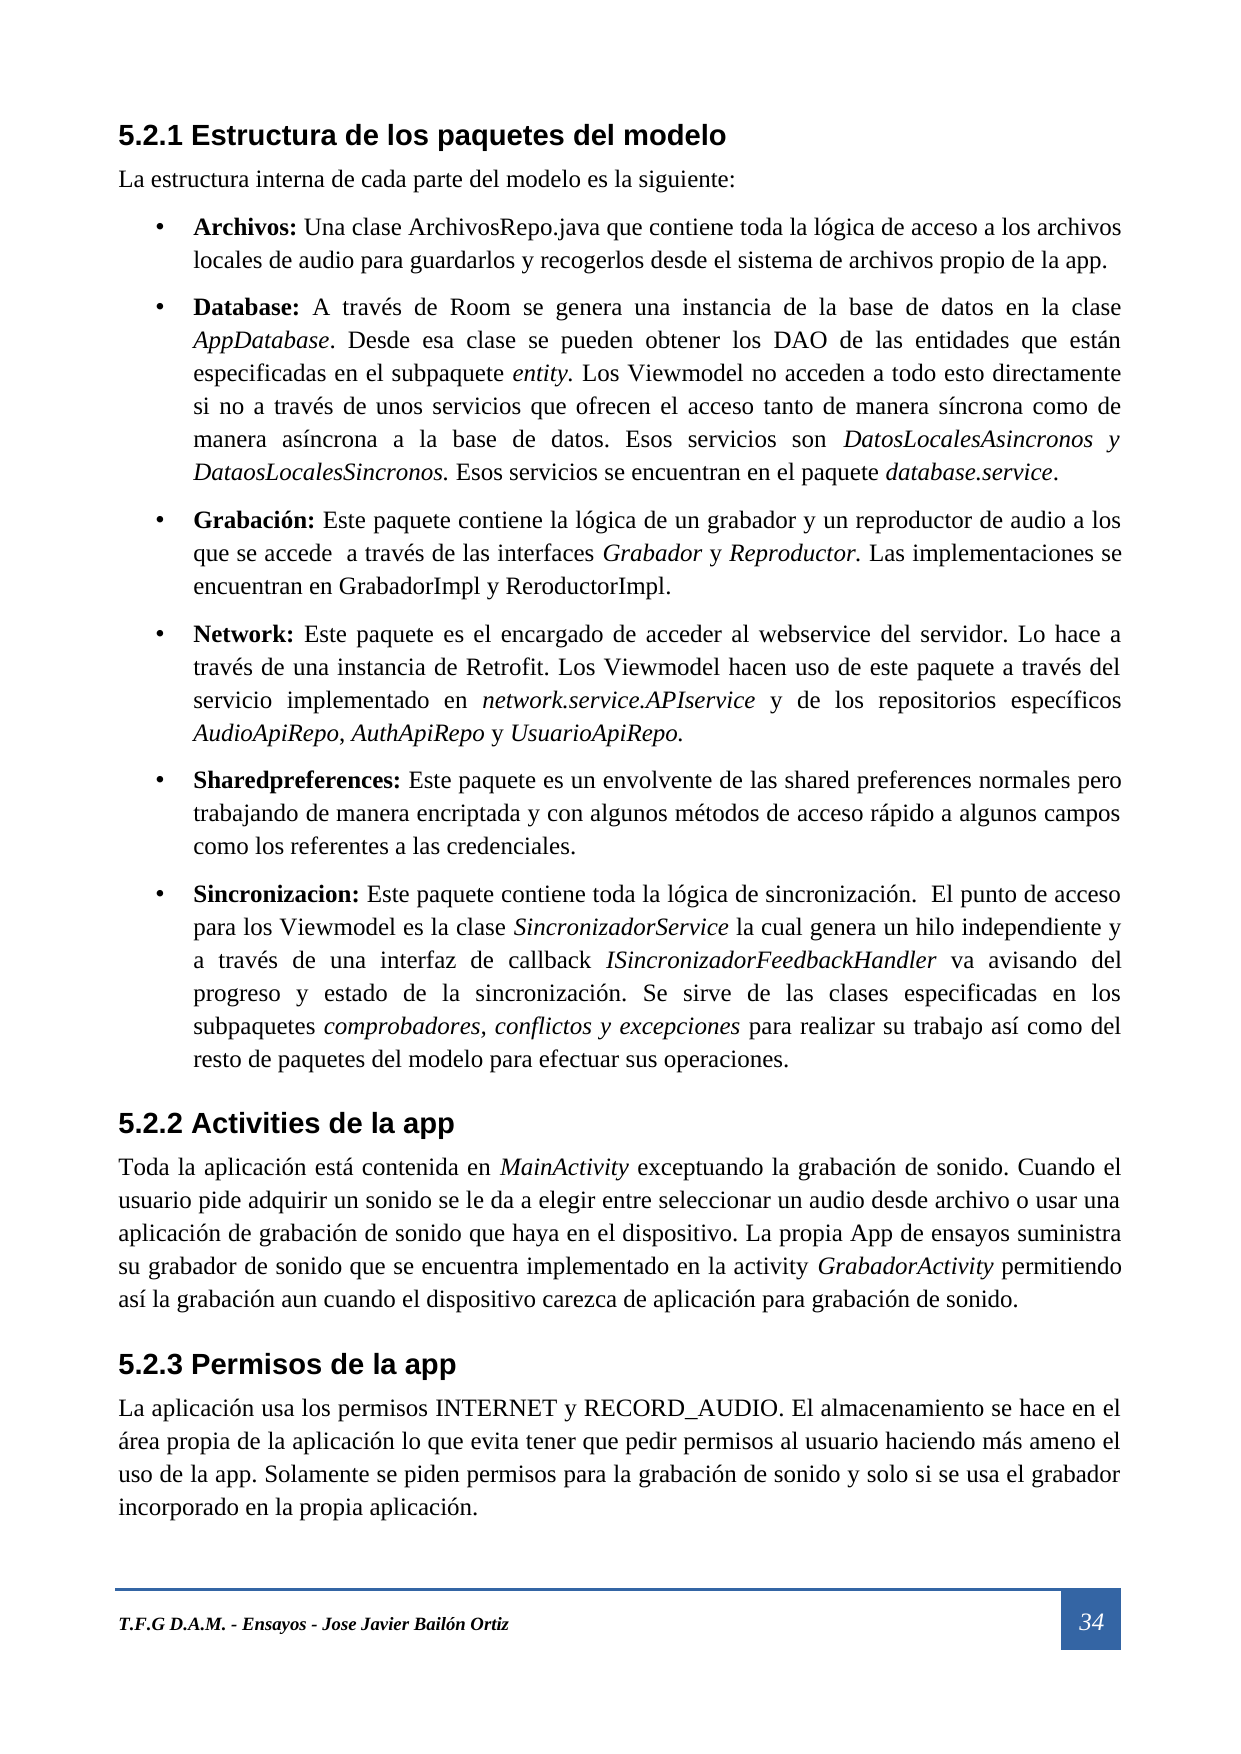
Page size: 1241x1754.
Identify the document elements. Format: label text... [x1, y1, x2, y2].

text La aplicación usa los permisos INTERNET y RECORD_AUDIO. El almacenamiento se hace en el área propia de la aplicación lo que evita tener que pedir permisos al usuario haciendo más ameno el uso de la app. Solamente se piden permisos para la grabación de sonido y solo si se usa el grabador incorporado en la propia aplicación. [118, 1393, 1122, 1521]
list Network: Este paquete es el encargado de acceder al webservice del servidor. Lo hace a través de una instancia de Retrofit. Los Viewmodel hacen uso de este paquete a través del servicio implementado en network.service.APIservice y de los repositorios específicos AudioApiRepo, AuthApiRepo y UsuarioApiRepo. [156, 619, 1122, 747]
subtitle 5.2.2 Activities de la app [118, 1106, 1122, 1140]
list Sharedpreferences: Este paquete es un envolvente de las shared preferences normales pero trabajando de manera encriptada y con algunos métodos de acceso rápido a algunos campos como los referentes a las credenciales. [156, 765, 1122, 860]
list Sincronizacion: Este paquete contiene toda la lógica de sincronización. El punto de acceso para los Viewmodel es la clase SincronizadorService la cual genera un hilo independiente y a través de una interfaz de callback ISincronizadorFeedbackHandler va avisando del progreso y estado de la sincronización. Se sirve de las clases especificadas en los subpaquetes comprobadores, conflictos y excepciones para realizar su trabajo así como del resto de paquetes del modelo para efectuar sus operaciones. [156, 879, 1122, 1073]
text La estructura interna de cada parte del modelo es la siguiente: [118, 164, 1122, 193]
text Toda la aplicación está contenida en MainActivity exceptuando la grabación de sonido. Cuando el usuario pide adquirir un sonido se le da a elegir entre seleccionar un audio desde archivo o usar una aplicación de grabación de sonido que haya en el dispositivo. La propia App de ensayos suministra su grabador de sonido que se encuentra implementado en la activity GrabadorActivity permitiendo así la grabación aun cuando el dispositivo carezca de aplicación para grabación de sonido. [118, 1152, 1122, 1313]
subtitle 5.2.1 Estructura de los paquetes del modelo [118, 118, 1122, 152]
subtitle 5.2.3 Permisos de la app [118, 1347, 1122, 1380]
list Database: A través de Room se genera una instancia de la base de datos en la clase AppDatabase. Desde esa clase se pueden obtener los DAO de las entidades que están especificadas en el subpaquete entity. Los Viewmodel no acceden a todo esto directamente si no a través de unos servicios que ofrecen el acceso tanto de manera síncrona como de manera asíncrona a la base de datos. Esos servicios son DatosLocalesAsincronos y DataosLocalesSincronos. Esos servicios se encuentran en el paquete database.service. [156, 292, 1122, 486]
list Grabación: Este paquete contiene la lógica de un grabador y un reproductor de audio a los que se accede a través de las interfaces Grabador y Reproductor. Las implementaciones se encuentran en GrabadorImpl y ReroductorImpl. [156, 505, 1122, 600]
list Archivos: Una clase ArchivosRepo.java que contiene toda la lógica de acceso a los archivos locales de audio para guardarlos y recogerlos desde el sistema de archivos propio de la app. [156, 212, 1122, 273]
